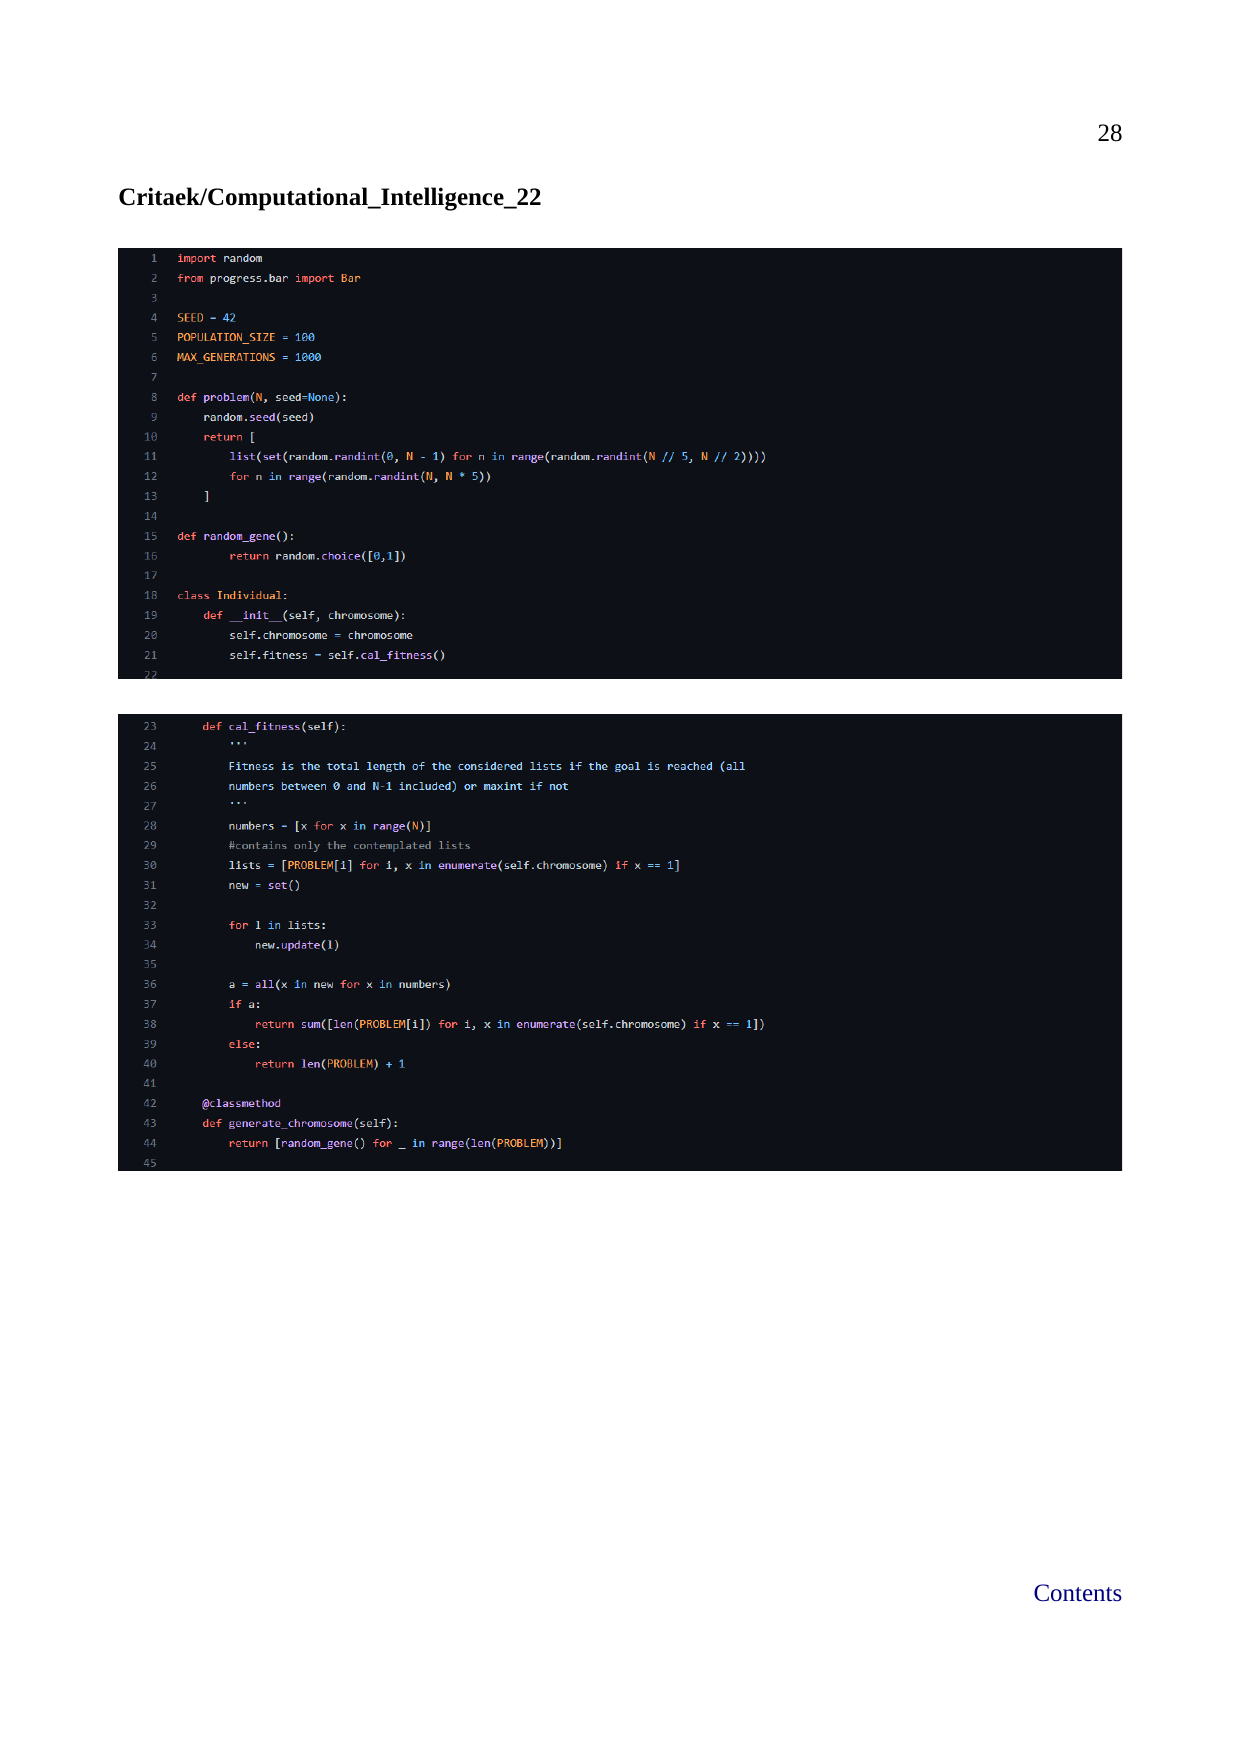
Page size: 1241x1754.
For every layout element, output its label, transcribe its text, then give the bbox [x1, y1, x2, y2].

text Critaek/Computational_Intelligence_22 [118, 176, 1122, 212]
picture [118, 248, 1123, 679]
picture [118, 714, 1123, 1171]
